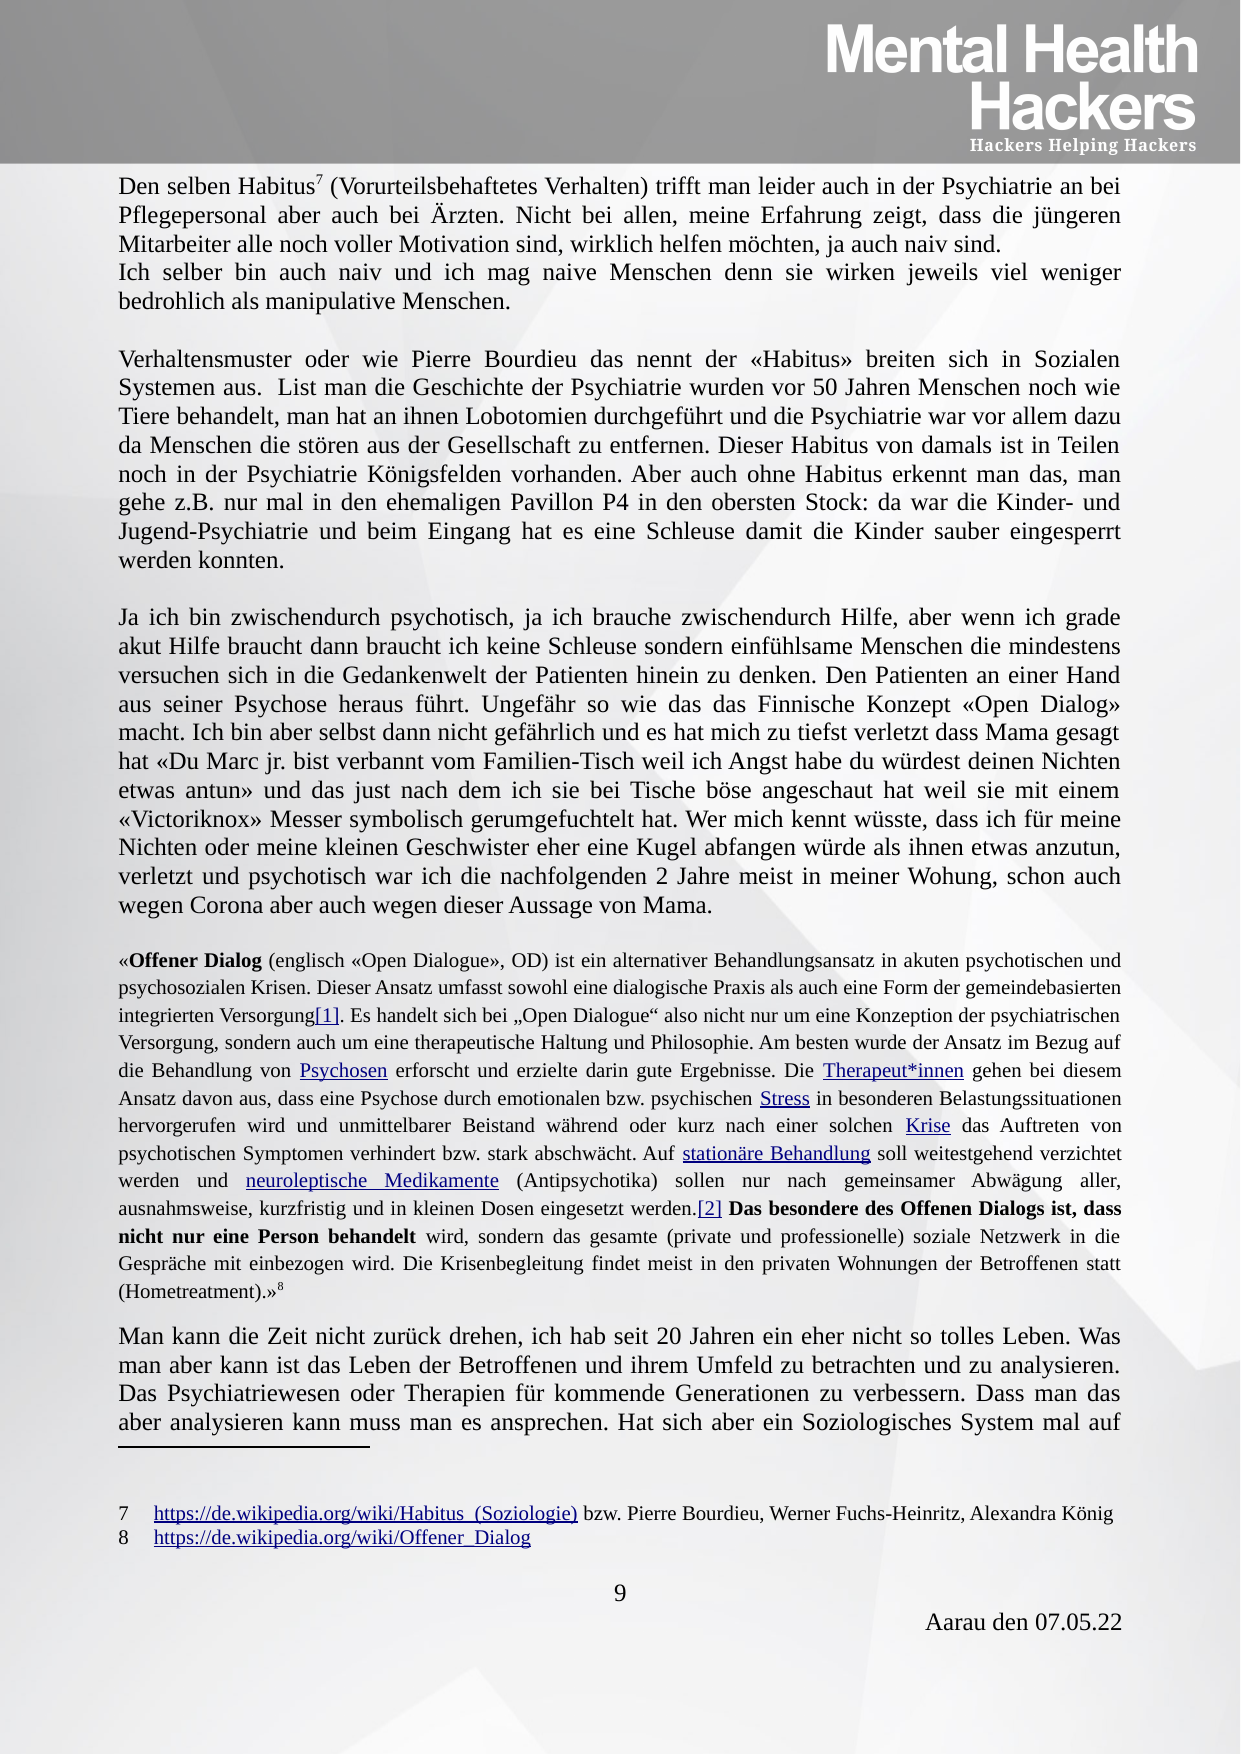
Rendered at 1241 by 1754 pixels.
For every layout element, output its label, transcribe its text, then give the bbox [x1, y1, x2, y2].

picture [0, 0, 1241, 1754]
text https://de.wikipedia.org/wiki/Offener_Dialog [118, 1525, 1122, 1549]
text Man kann die Zeit nicht zurück drehen, ich hab seit 20 Jahren ein eher nicht so tolles Leben. Was man aber kann ist das Leben der Betroffenen und ihrem Umfeld zu betrachten und zu analysieren. Das Psychiatriewesen oder Therapien für kommende Generationen zu verbessern. Dass man das aber analysieren kann muss man es ansprechen. Hat sich aber ein Soziologisches System mal auf [118, 1321, 1122, 1436]
text https://de.wikipedia.org/wiki/Habitus_(Soziologie) bzw. Pierre Bourdieu, Werner Fuchs-Heinritz, Alexandra König [118, 1501, 1122, 1525]
text Ja ich bin zwischendurch psychotisch, ja ich brauche zwischendurch Hilfe, aber wenn ich grade akut Hilfe braucht dann braucht ich keine Schleuse sondern einfühlsame Menschen die mindestens versuchen sich in die Gedankenwelt der Patienten hinein zu denken. Den Patienten an einer Hand aus seiner Psychose heraus führt. Ungefähr so wie das das Finnische Konzept «Open Dialog» macht. Ich bin aber selbst dann nicht gefährlich und es hat mich zu tiefst verletzt dass Mama gesagt hat «Du Marc jr. bist verbannt vom Familien-Tisch weil ich Angst habe du würdest deinen Nichten etwas antun» und das just nach dem ich sie bei Tische böse angeschaut hat weil sie mit einem «Victoriknox» Messer symbolisch gerumgefuchtelt hat. Wer mich kennt wüsste, dass ich für meine Nichten oder meine kleinen Geschwister eher eine Kugel abfangen würde als ihnen etwas anzutun, verletzt und psychotisch war ich die nachfolgenden 2 Jahre meist in meiner Wohung, schon auch wegen Corona aber auch wegen dieser Aussage von Mama. [118, 602, 1122, 919]
text «Offener Dialog (englisch «Open Dialogue», OD) ist ein alternativer Behandlungsansatz in akuten psychotischen und psychosozialen Krisen. Dieser Ansatz umfasst sowohl eine dialogische Praxis als auch eine Form der gemeindebasierten integrierten Versorgung[1]. Es handelt sich bei „Open Dialogue“ also nicht nur um eine Konzeption der psychiatrischen Versorgung, sondern auch um eine therapeutische Haltung und Philosophie. Am besten wurde der Ansatz im Bezug auf die Behandlung von Psychosen erforscht und erzielte darin gute Ergebnisse. Die Therapeut*innen gehen bei diesem Ansatz davon aus, dass eine Psychose durch emotionalen bzw. psychischen Stress in besonderen Belastungssituationen hervorgerufen wird und unmittelbarer Beistand während oder kurz nach einer solchen Krise das Auftreten von psychotischen Symptomen verhindert bzw. stark abschwächt. Auf stationäre Behandlung soll weitestgehend verzichtet werden und neuroleptische Medikamente (Antipsychotika) sollen nur nach gemeinsamer Abwägung aller, ausnahmsweise, kurzfristig und in kleinen Dosen eingesetzt werden.[2] Das besondere des Offenen Dialogs ist, dass nicht nur eine Person behandelt wird, sondern das gesamte (private und professionelle) soziale Netzwerk in die Gespräche mit einbezogen wird. Die Krisenbegleitung findet meist in den privaten Wohnungen der Betroffenen statt (Hometreatment).» [118, 947, 1122, 1303]
text Den selben Habitus (Vorurteilsbehaftetes Verhalten) trifft man leider auch in der Psychiatrie an bei Pflegepersonal aber auch bei Ärzten. Nicht bei allen, meine Erfahrung zeigt, dass die jüngeren Mitarbeiter alle noch voller Motivation sind, wirklich helfen möchten, ja auch naiv sind. [118, 171, 1122, 257]
text Ich selber bin auch naiv und ich mag naive Menschen denn sie wirken jeweils viel weniger bedrohlich als manipulative Menschen. [118, 257, 1122, 315]
text Verhaltensmuster oder wie Pierre Bourdieu das nennt der «Habitus» breiten sich in Sozialen Systemen aus. List man die Geschichte der Psychiatrie wurden vor 50 Jahren Menschen noch wie Tiere behandelt, man hat an ihnen Lobotomien durchgeführt und die Psychiatrie war vor allem dazu da Menschen die stören aus der Gesellschaft zu entfernen. Dieser Habitus von damals ist in Teilen noch in der Psychiatrie Königsfelden vorhanden. Aber auch ohne Habitus erkennt man das, man gehe z.B. nur mal in den ehemaligen Pavillon P4 in den obersten Stock: da war die Kinder- und Jugend-Psychiatrie und beim Eingang hat es eine Schleuse damit die Kinder sauber eingesperrt werden konnten. [118, 344, 1122, 574]
